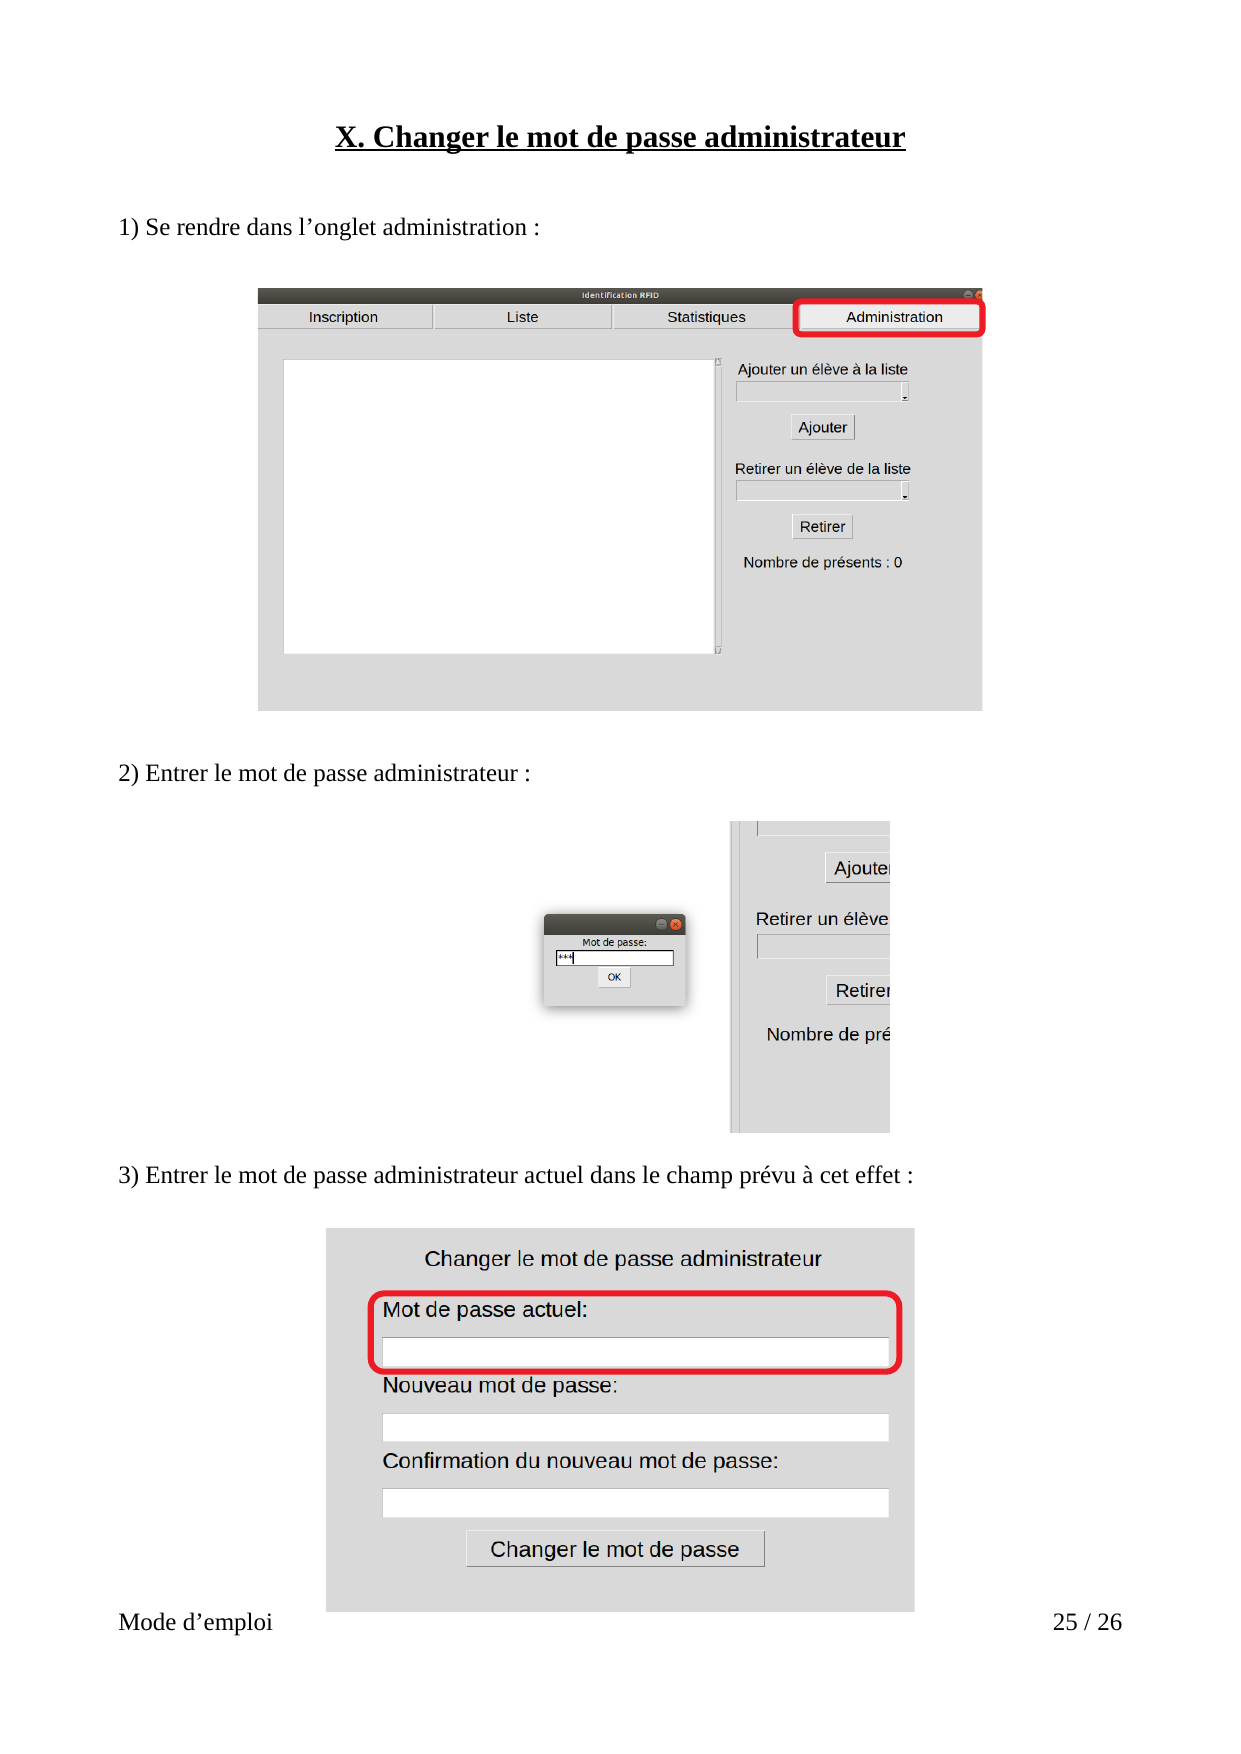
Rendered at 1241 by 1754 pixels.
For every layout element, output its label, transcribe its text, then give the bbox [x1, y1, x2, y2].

text 3) Entrer le mot de passe administrateur actuel dans le champ prévu à cet effet : [118, 1160, 1122, 1189]
text X. Changer le mot de passe administrateur [118, 118, 1122, 154]
picture [799, 305, 979, 331]
picture [257, 288, 983, 711]
picture [611, 1228, 915, 1612]
text 2) Entrer le mot de passe administrateur : [118, 758, 1122, 787]
picture [412, 821, 842, 1133]
picture [611, 1297, 896, 1368]
text 1) Se rendre dans l’onglet administration : [118, 212, 1122, 240]
